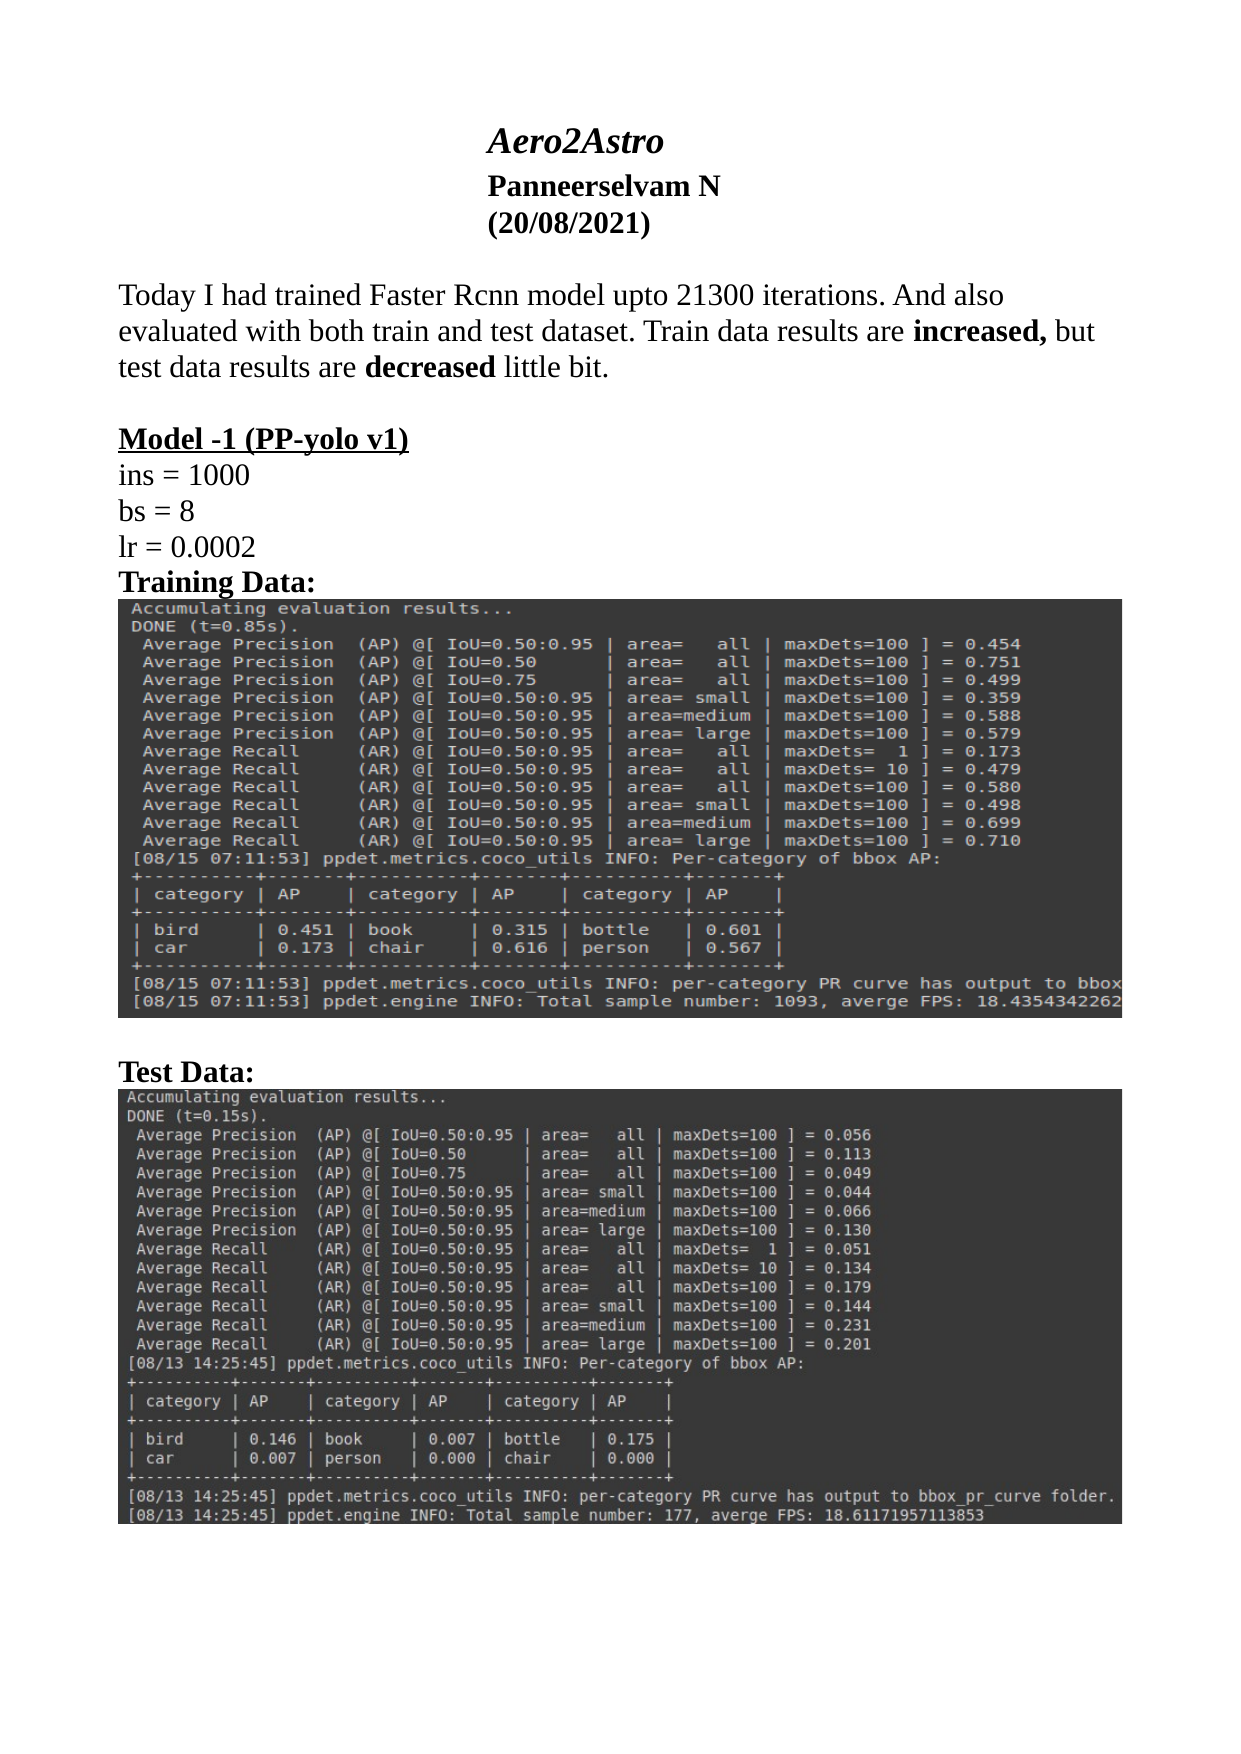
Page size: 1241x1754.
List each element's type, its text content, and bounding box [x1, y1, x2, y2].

text Model -1 (PP-yolo v1) [118, 420, 1122, 456]
text (20/08/2021) [118, 204, 1122, 240]
text Training Data: [118, 564, 1122, 599]
picture [118, 1089, 1123, 1524]
text Today I had trained Faster Rcnn model upto 21300 iterations. And also evaluated with both train and test dataset. Train data results are increased, but test data results are decreased little bit. [118, 276, 1122, 384]
text Panneerselvam N [118, 161, 1122, 204]
text bs = 8 [118, 492, 1122, 528]
picture [118, 599, 1123, 1018]
text lr = 0.0002 [118, 528, 1122, 564]
text Aero2Astro [118, 118, 1122, 161]
text ins = 1000 [118, 456, 1122, 492]
text Test Data: [118, 1053, 1122, 1089]
